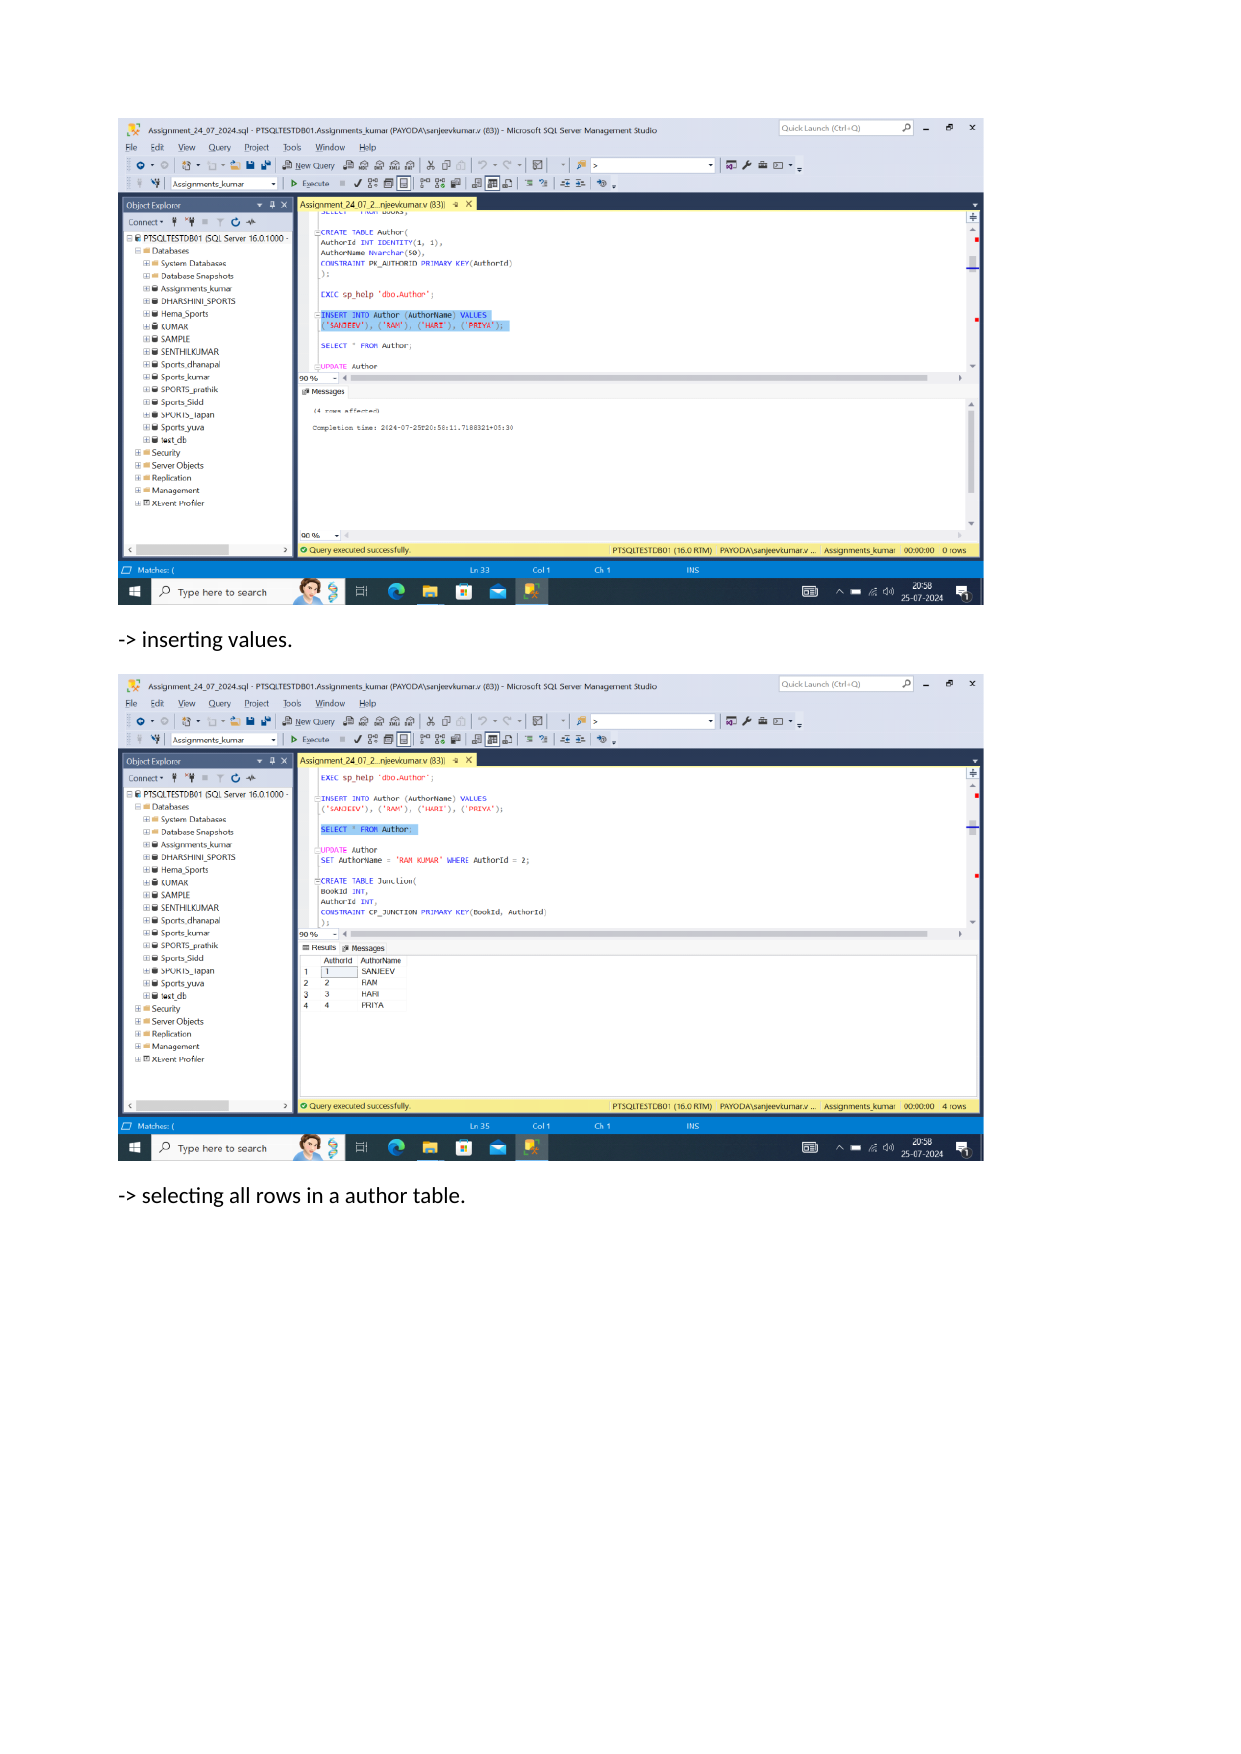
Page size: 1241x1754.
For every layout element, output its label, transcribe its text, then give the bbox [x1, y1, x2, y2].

text -> inserting values. [118, 625, 1122, 653]
text -> selecting all rows in a author table. [118, 1182, 1122, 1209]
